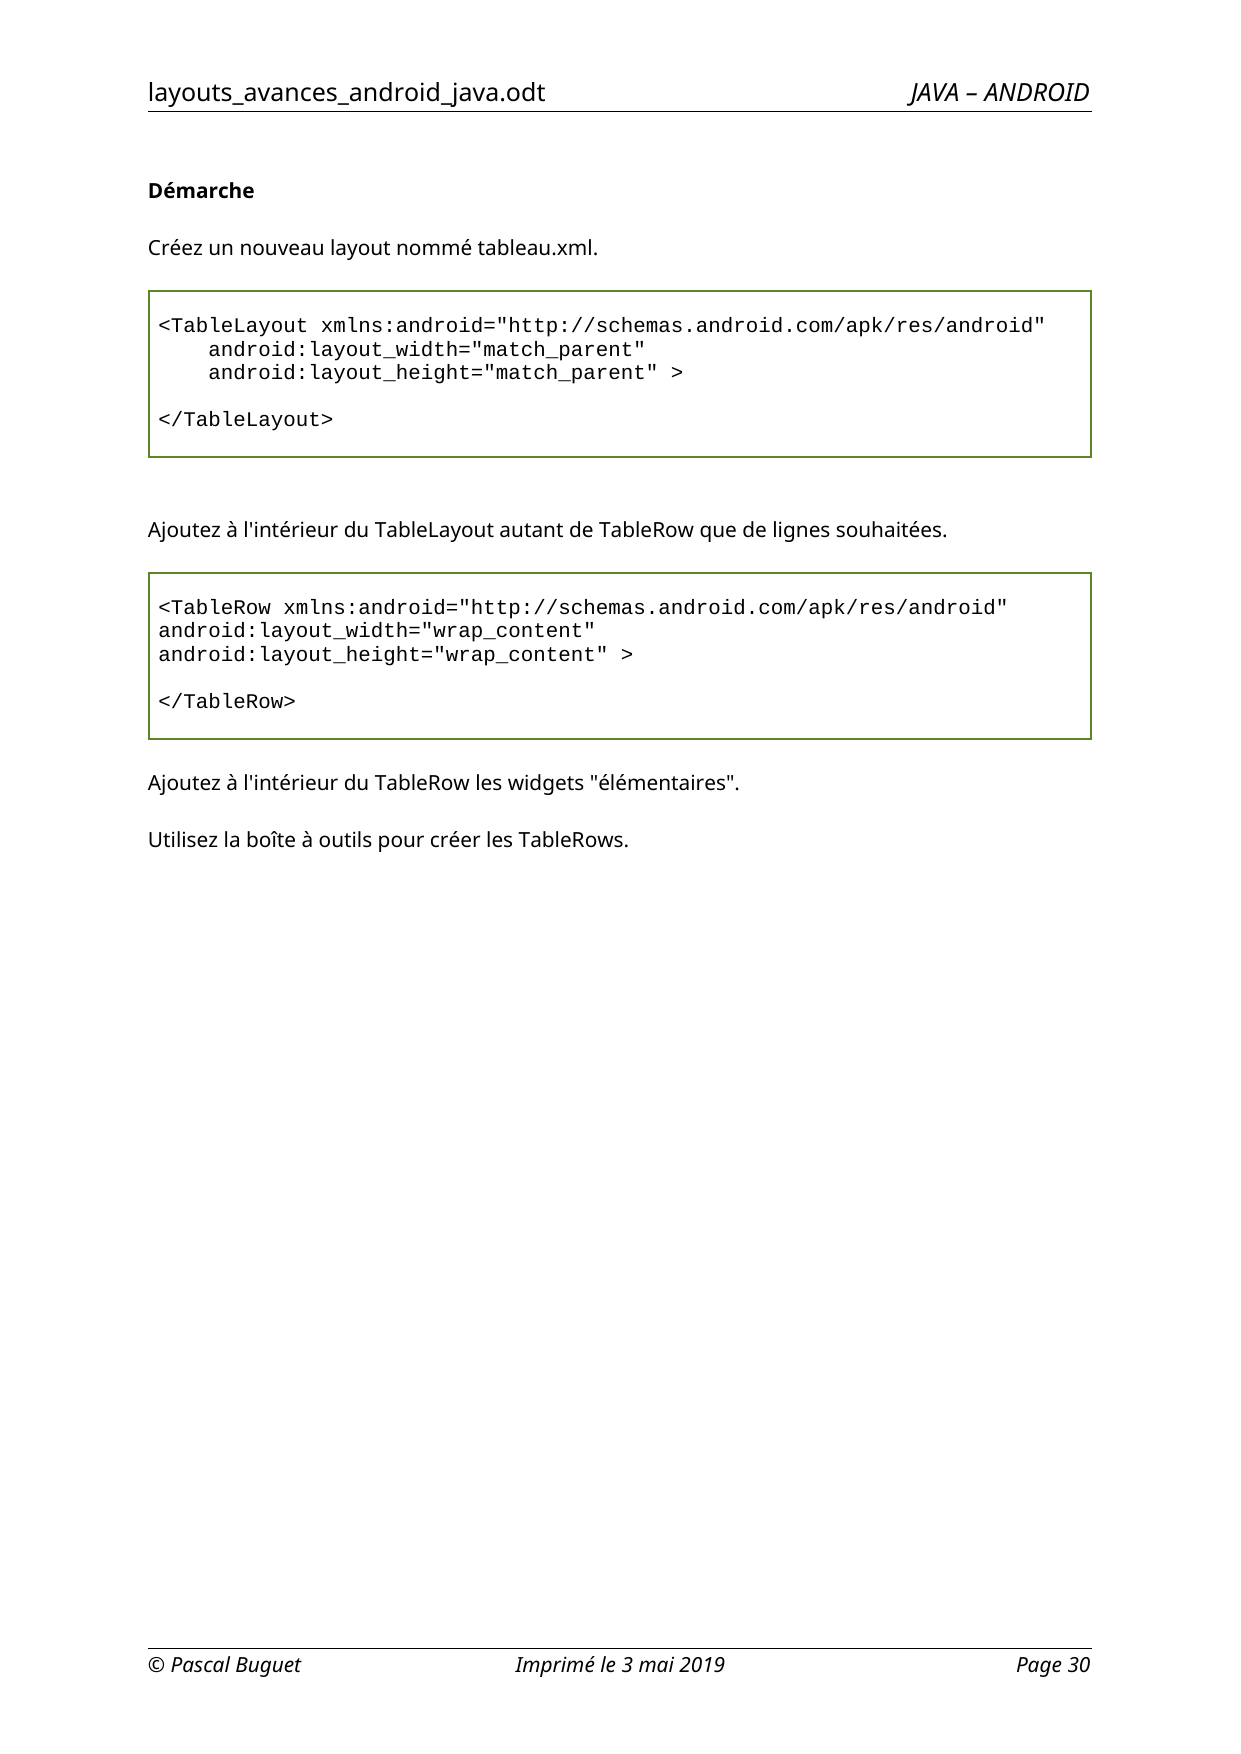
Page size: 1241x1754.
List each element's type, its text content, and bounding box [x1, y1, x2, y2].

text </TableRow> [150, 666, 1090, 738]
text Créez un nouveau layout nommé tableau.xml. [148, 233, 1092, 261]
text android:layout_height="match_parent" > [150, 337, 1090, 384]
text android:layout_width="wrap_content" [150, 596, 1090, 619]
text android:layout_width="match_parent" [150, 313, 1090, 337]
text <TableRow xmlns:android="http://schemas.android.com/apk/res/android" [150, 574, 1090, 596]
text <TableLayout xmlns:android="http://schemas.android.com/apk/res/android" [150, 292, 1090, 313]
text Démarche [148, 176, 1092, 204]
text Ajoutez à l'intérieur du TableRow les widgets "élémentaires". [148, 768, 1092, 797]
text </TableLayout> [150, 384, 1090, 456]
text android:layout_height="wrap_content" > [150, 619, 1090, 666]
text Utilisez la boîte à outils pour créer les TableRows. [148, 825, 1092, 854]
text Ajoutez à l'intérieur du TableLayout autant de TableRow que de lignes souhaitées. [148, 515, 1092, 543]
